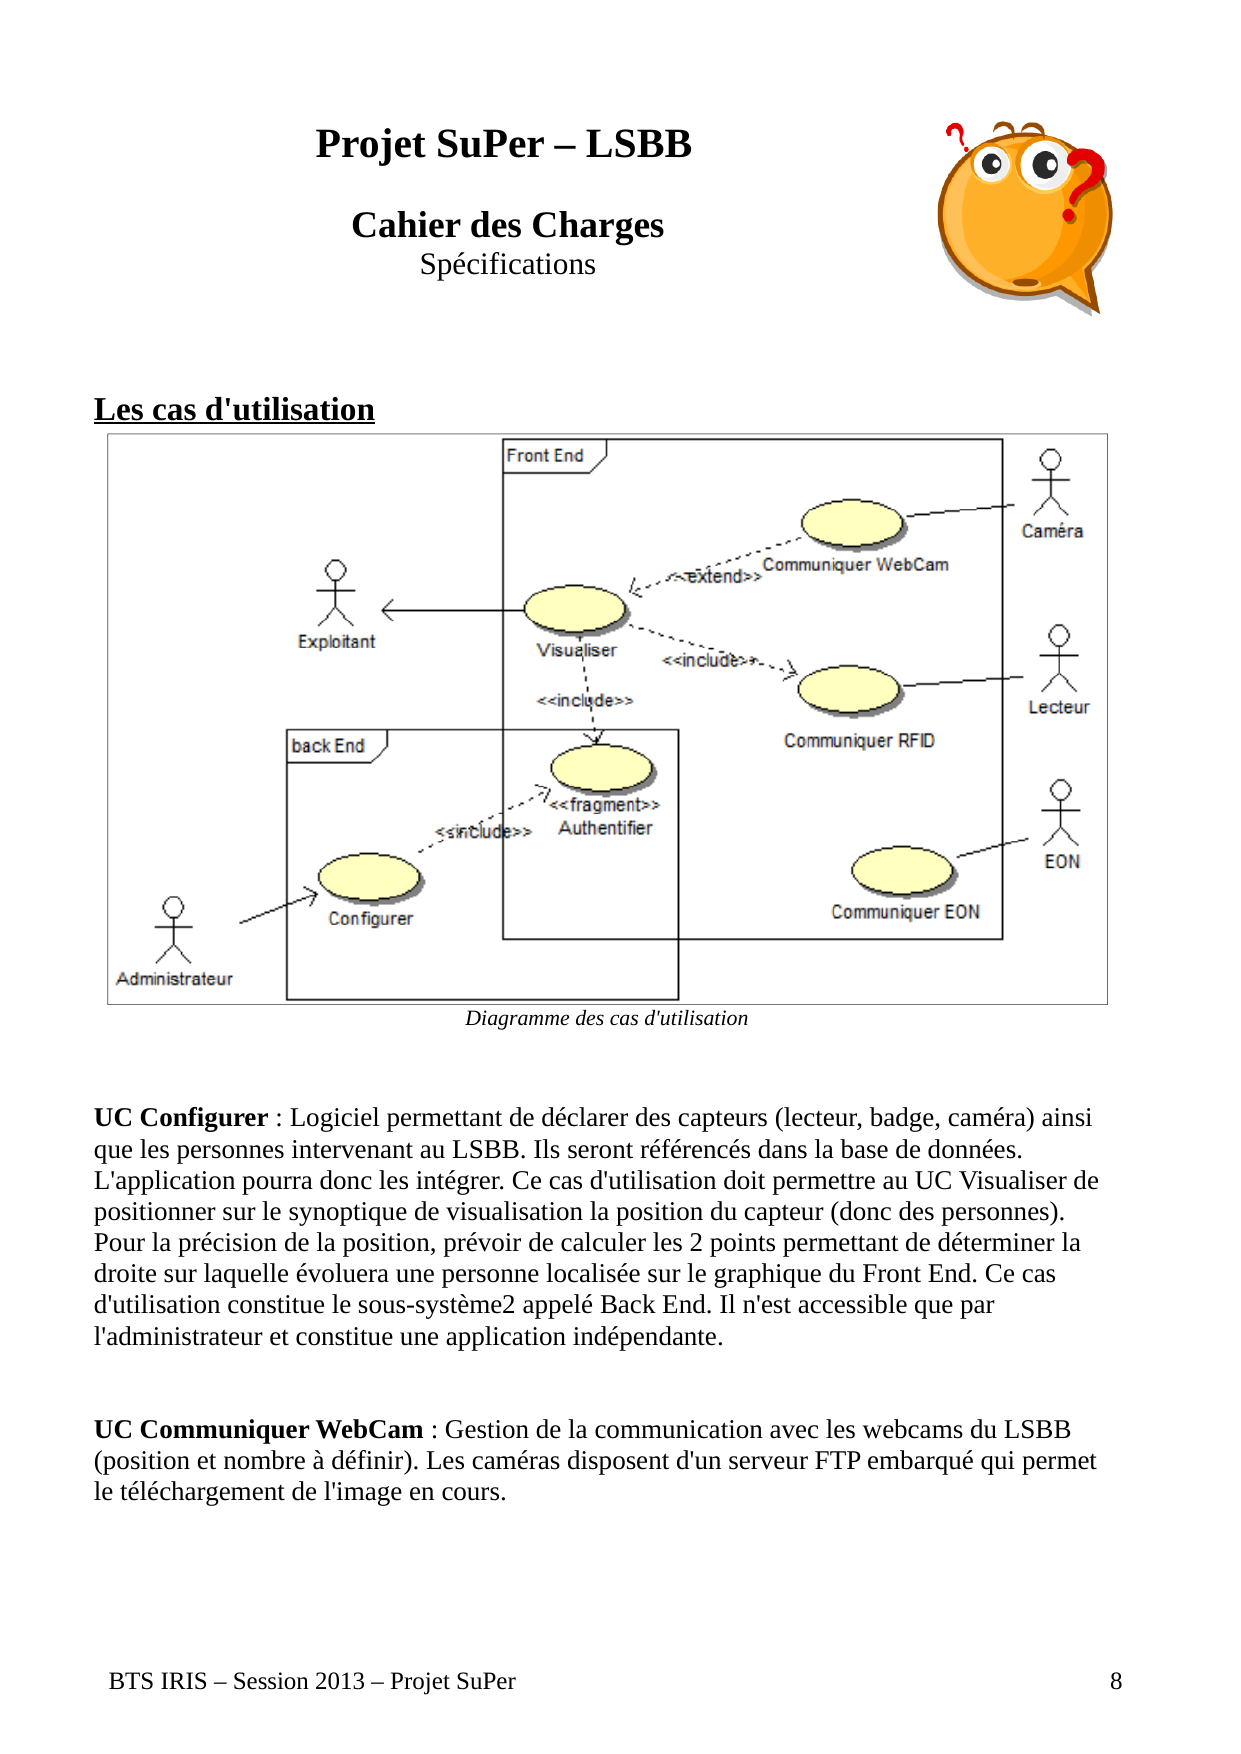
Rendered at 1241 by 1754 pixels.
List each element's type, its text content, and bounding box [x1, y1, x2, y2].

text Diagramme des cas d'utilisation [94, 427, 1122, 1030]
picture [921, 119, 1118, 317]
text Cahier des Charges [94, 202, 921, 245]
text Projet SuPer – LSBB [94, 118, 1122, 166]
text Les cas d'utilisation [94, 389, 1122, 427]
text Spécifications [94, 245, 921, 281]
text UC Communiquer WebCam : Gestion de la communication avec les webcams du LSBB (position et nombre à définir). Les caméras disposent d'un serveur FTP embarqué qui permet le téléchargement de l'image en cours. [94, 1413, 1122, 1506]
text Pour la précision de la position, prévoir de calculer les 2 points permettant de déterminer la droite sur laquelle évoluera une personne localisée sur le graphique du Front End. Ce cas d'utilisation constitue le sous-système2 appelé Back End. Il n'est accessible que par l'administrateur et constitue une application indépendante. [94, 1226, 1122, 1351]
text UC Configurer : Logiciel permettant de déclarer des capteurs (lecteur, badge, caméra) ainsi que les personnes intervenant au LSBB. Ils seront référencés dans la base de données. L'application pourra donc les intégrer. Ce cas d'utilisation doit permettre au UC Visualiser de positionner sur le synoptique de visualisation la position du capteur (donc des personnes). [94, 1102, 1122, 1226]
